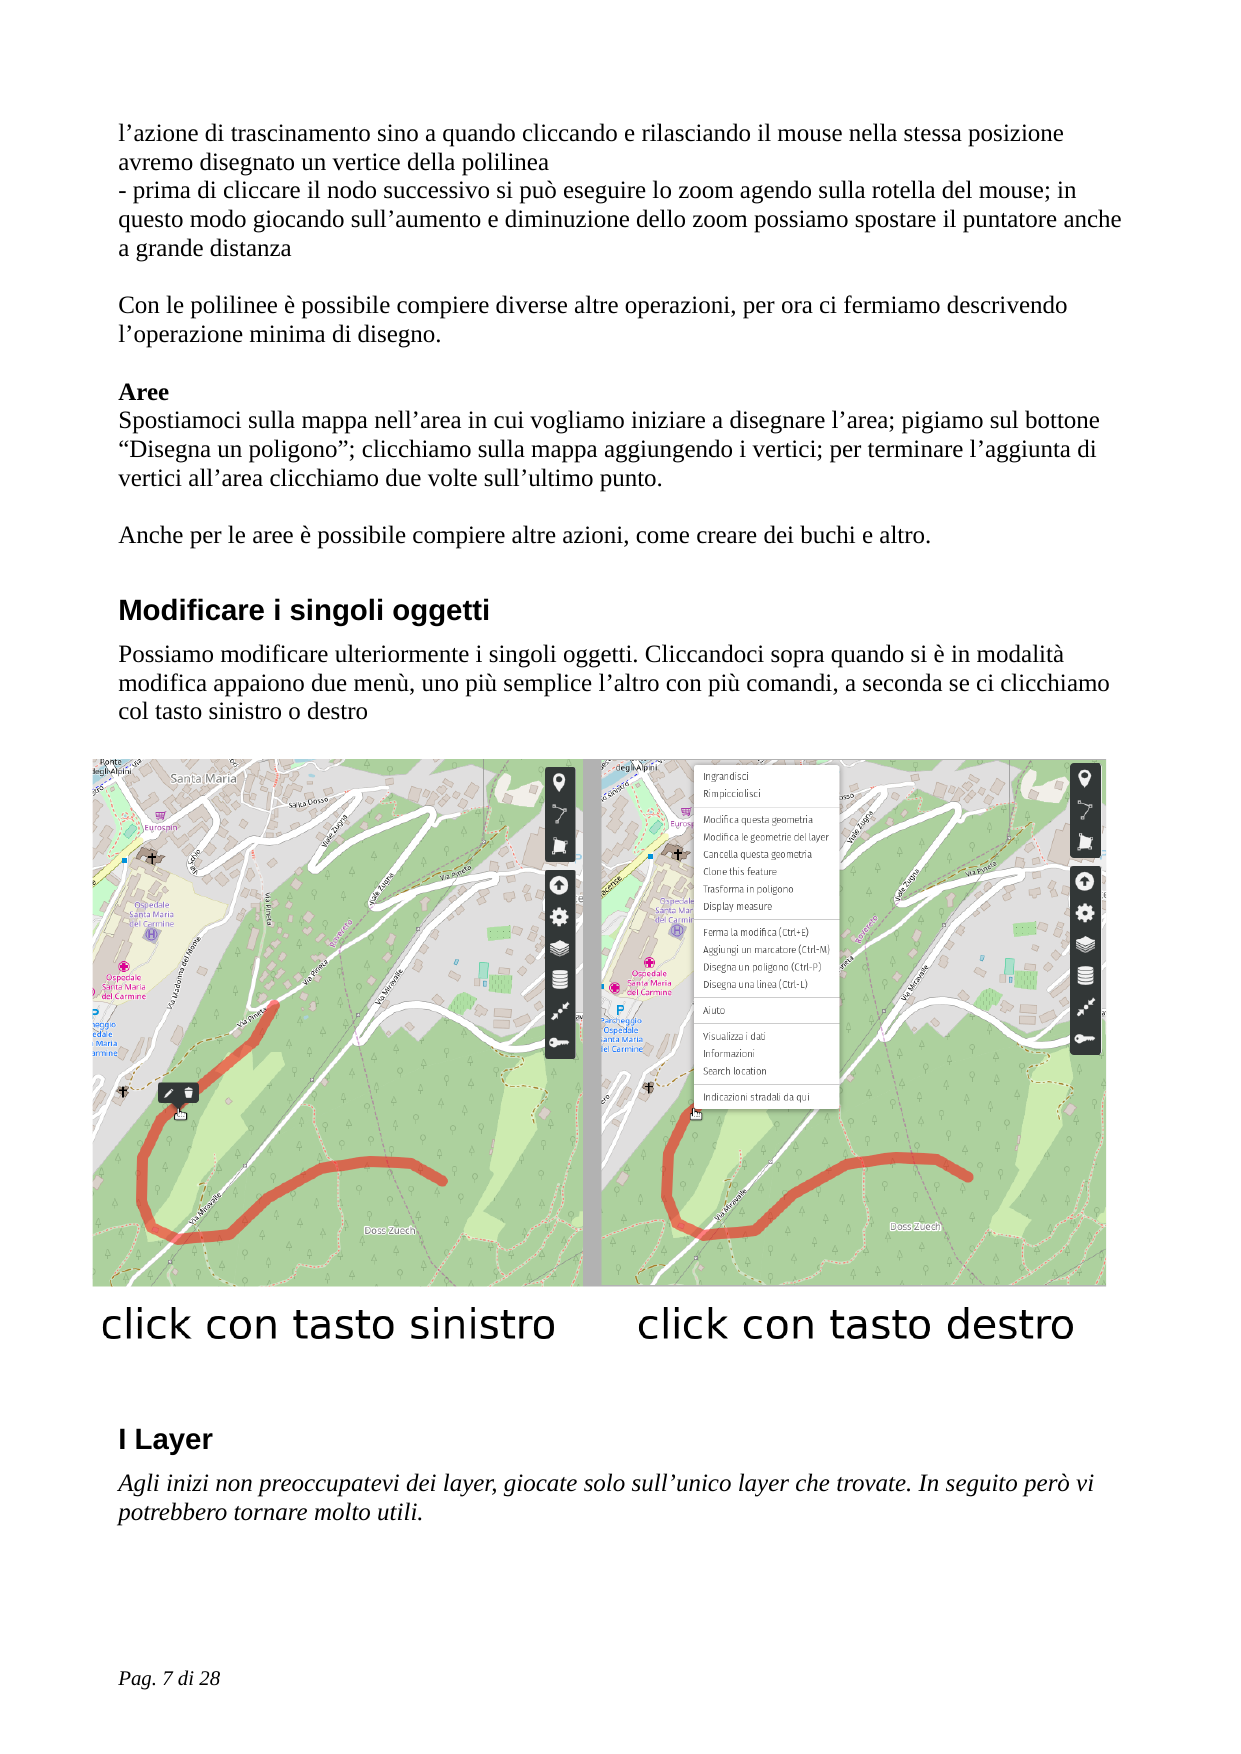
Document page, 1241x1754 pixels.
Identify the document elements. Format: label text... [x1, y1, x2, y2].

text Spostiamoci sulla mappa nell’area in cui vogliamo iniziare a disegnare l’area; pigiamo sul bottone “Disegna un poligono”; clicchiamo sulla mappa aggiungendo i vertici; per terminare l’aggiunta di vertici all’area clicchiamo due volte sull’ultimo punto. [118, 406, 1122, 492]
text Agli inizi non preoccupatevi dei layer, giocate solo sull’unico layer che trovate. In seguito però vi potrebbero tornare molto utili. [118, 1468, 1122, 1526]
text Anche per le aree è possibile compiere altre azioni, come creare dei buchi e altro. [118, 521, 1122, 549]
text - prima di cliccare il nodo successivo si può eseguire lo zoom agendo sulla rotella del mouse; in questo modo giocando sull’aumento e diminuzione dello zoom possiamo spostare il puntatore anche a grande distanza [118, 176, 1122, 262]
subtitle I Layer [118, 1422, 1122, 1456]
text Aree [118, 377, 1122, 406]
subtitle Modificare i singoli oggetti [118, 593, 1122, 626]
text Con le polilinee è possibile compiere diverse altre operazioni, per ora ci fermiamo descrivendo l’operazione minima di disegno. [118, 291, 1122, 348]
text Possiamo modificare ulteriormente i singoli oggetti. Cliccandoci sopra quando si è in modalità modifica appaiono due menù, uno più semplice l’altro con più comandi, a seconda se ci clicchiamo col tasto sinistro o destro [118, 639, 1122, 725]
text l’azione di trascinamento sino a quando cliccando e rilasciando il mouse nella stessa posizione avremo disegnato un vertice della polilinea [118, 118, 1122, 176]
picture [92, 759, 1107, 1350]
